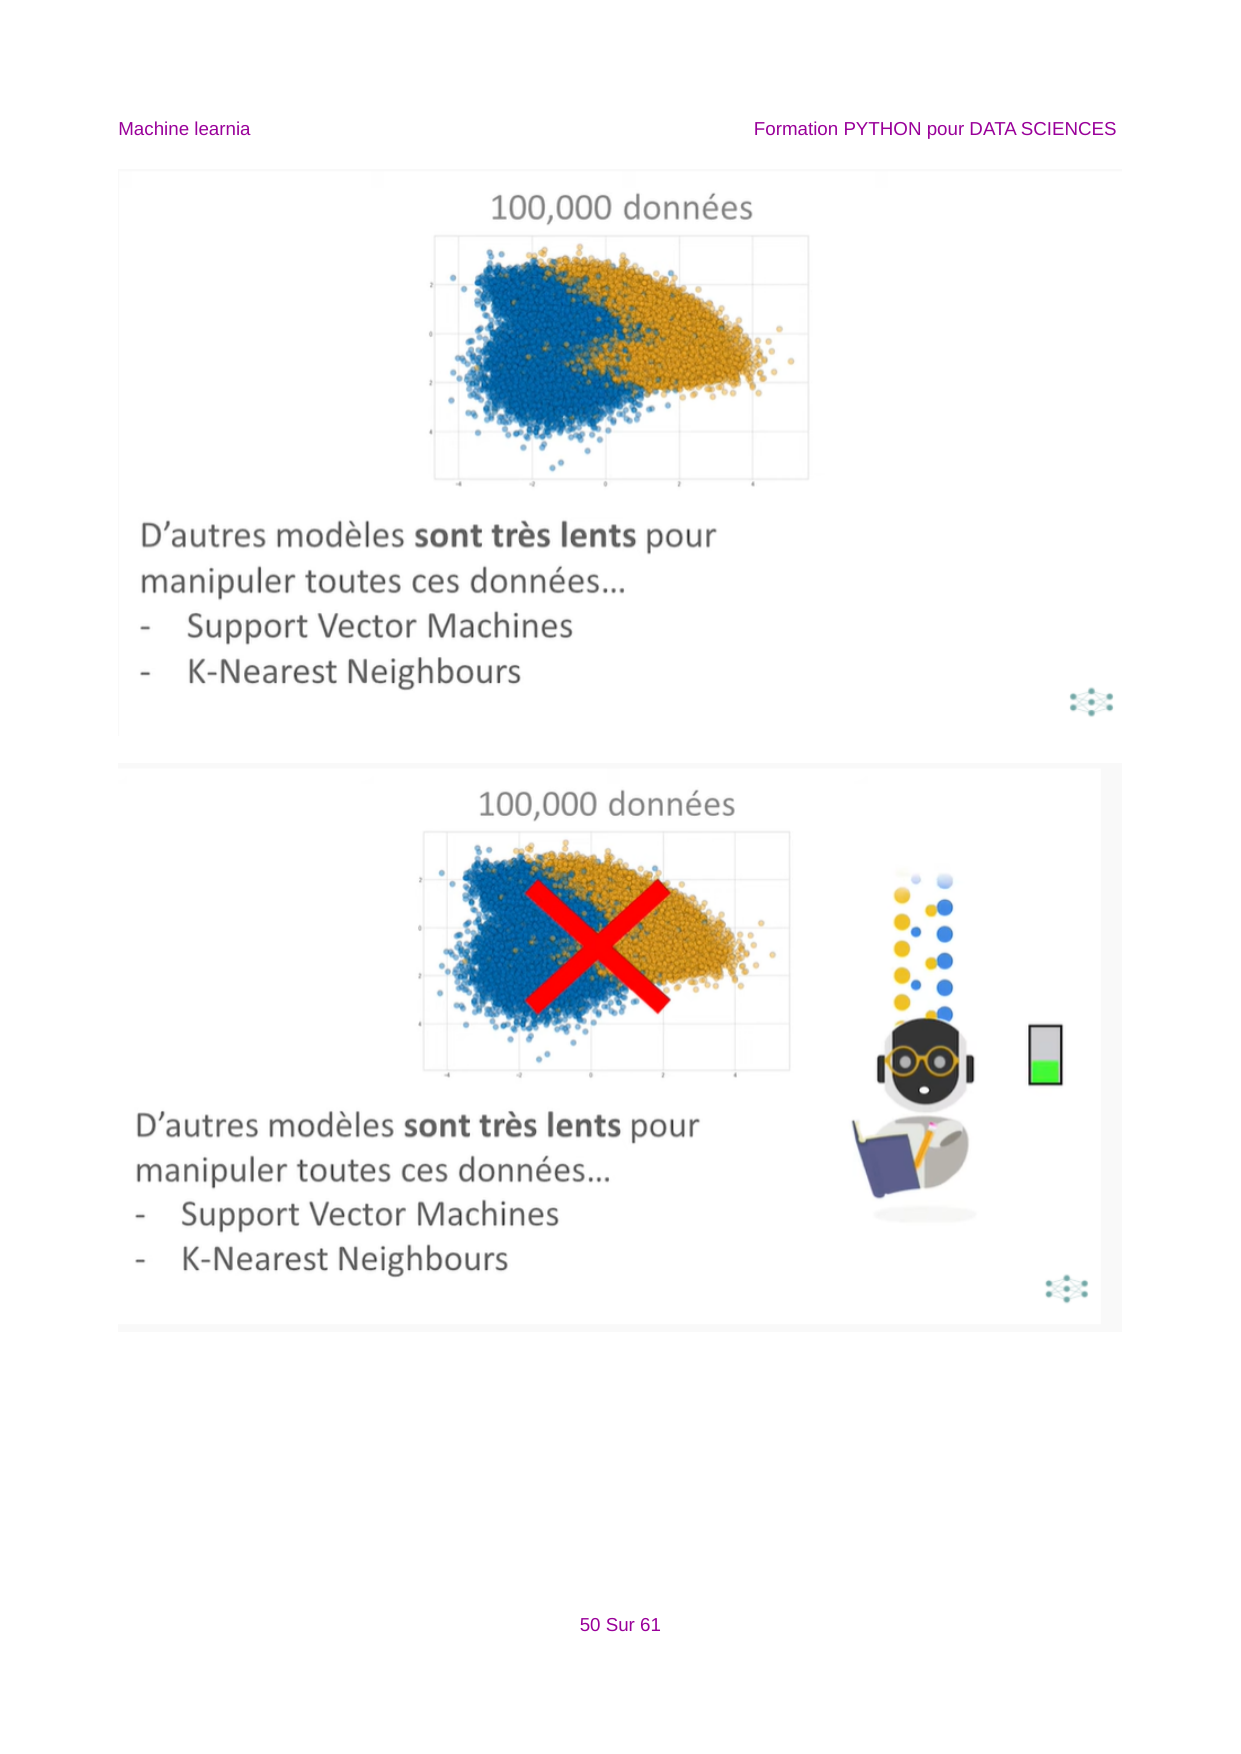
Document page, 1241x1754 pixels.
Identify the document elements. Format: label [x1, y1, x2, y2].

picture [118, 763, 1122, 1332]
picture [118, 169, 1122, 736]
